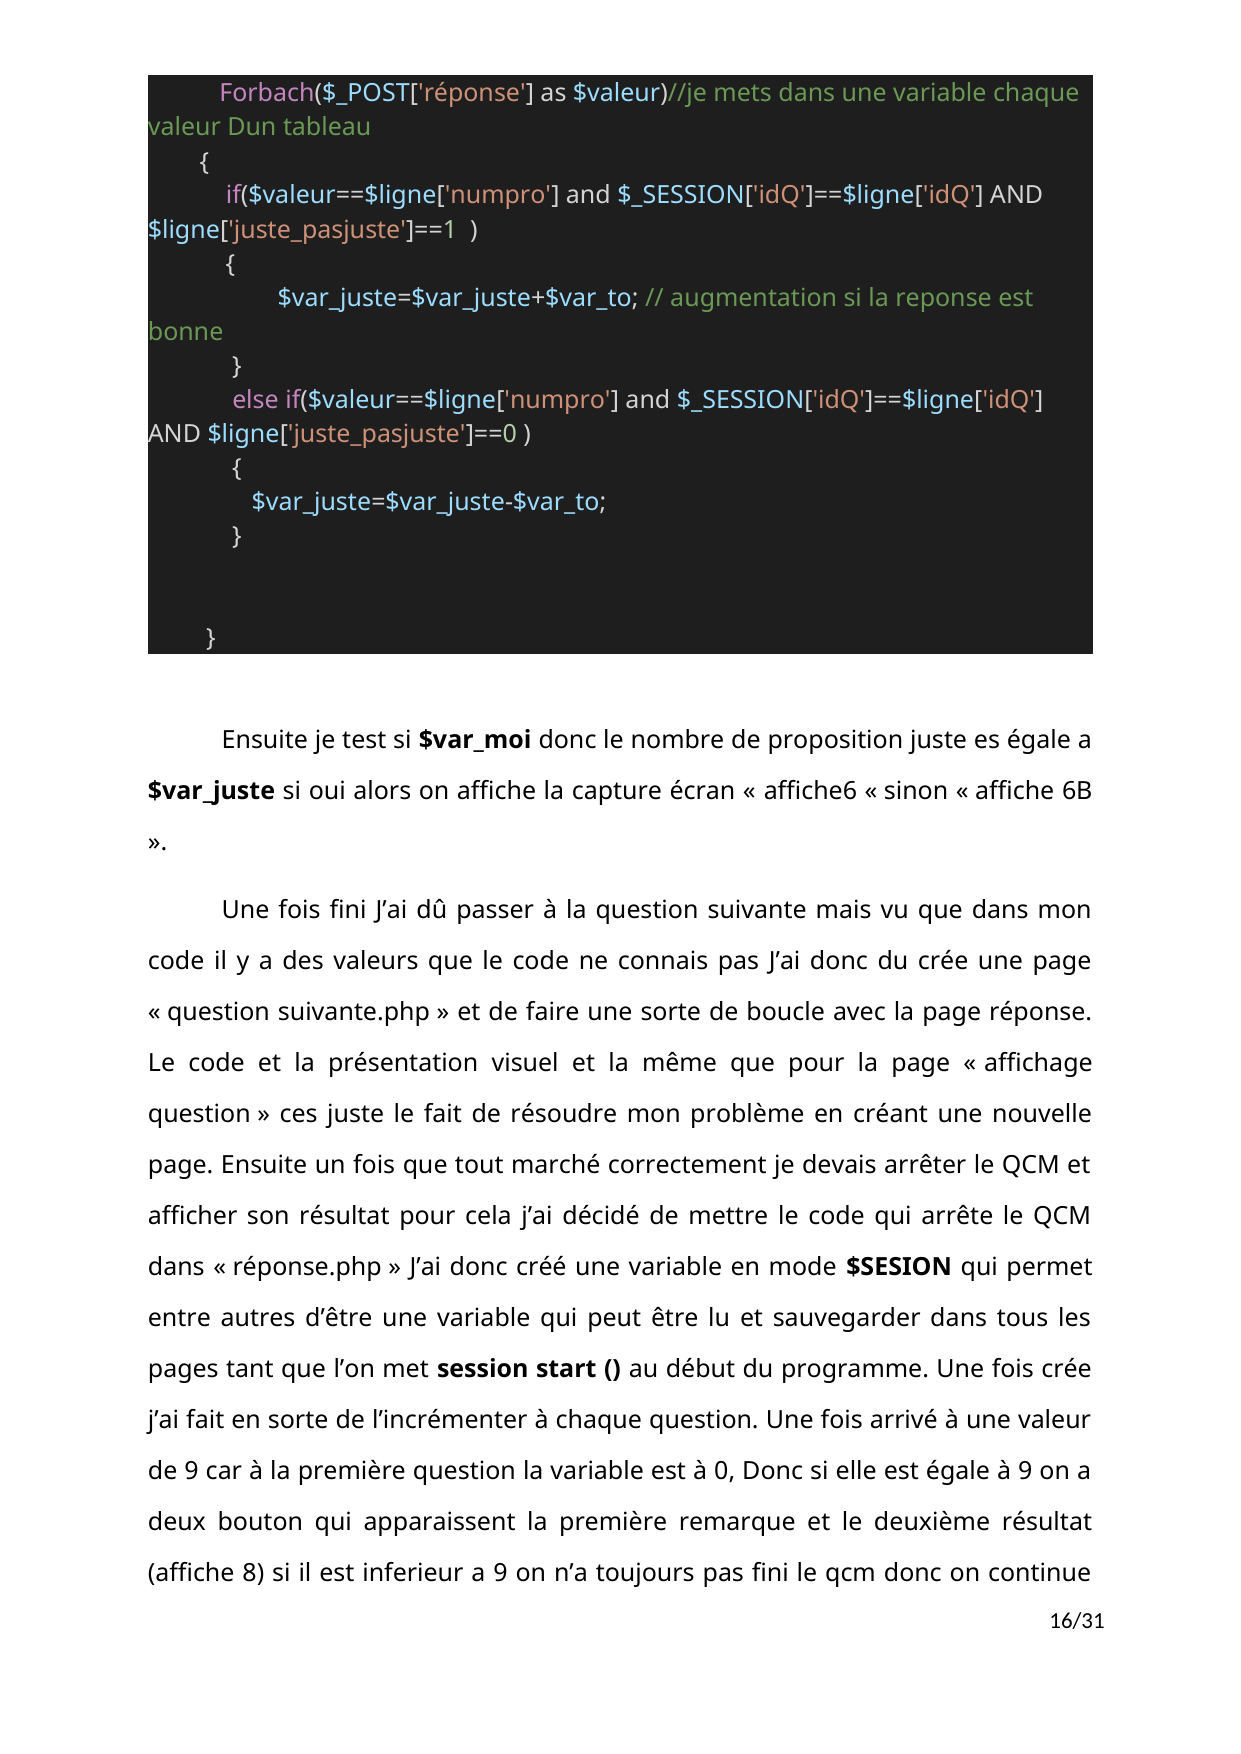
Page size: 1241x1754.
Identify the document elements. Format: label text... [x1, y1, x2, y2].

text Une fois fini J’ai dû passer à la question suivante mais vu que dans mon code il y a des valeurs que le code ne connais pas J’ai donc du crée une page « question suivante.php » et de faire une sorte de boucle avec la page réponse. Le code et la présentation visuel et la même que pour la page « affichage question » ces juste le fait de résoudre mon problème en créant une nouvelle page. Ensuite un fois que tout marché correctement je devais arrêter le QCM et afficher son résultat pour cela j’ai décidé de mettre le code qui arrête le QCM dans « réponse.php » J’ai donc créé une variable en mode $SESION qui permet entre autres d’être une variable qui peut être lu et sauvegarder dans tous les pages tant que l’on met session start () au début du programme. Une fois crée j’ai fait en sorte de l’incrémenter à chaque question. Une fois arrivé à une valeur de 9 car à la première question la variable est à 0, Donc si elle est égale à 9 on a deux bouton qui apparaissent la première remarque et le deuxième résultat (affiche 8) si il est inferieur a 9 on n’a toujours pas fini le qcm donc on continue [148, 892, 1093, 1589]
text } [148, 347, 1093, 382]
text if($valeur==$ligne['numpro'] and $_SESSION['idQ']==$ligne['idQ'] AND $ligne['juste_pasjuste']==1 ) [148, 177, 1093, 245]
text $var_juste=$var_juste-$var_to; [148, 484, 1093, 518]
text $var_juste=$var_juste+$var_to; // augmentation si la reponse est bonne [148, 279, 1093, 347]
text Forbach($_POST['réponse'] as $valeur)//je mets dans une variable chaque valeur Dun tableau [148, 75, 1093, 143]
text { [148, 143, 1093, 177]
text } [148, 518, 1093, 552]
text { [148, 245, 1093, 279]
text { [148, 450, 1093, 484]
text } [148, 620, 1093, 654]
text else if($valeur==$ligne['numpro'] and $_SESSION['idQ']==$ligne['idQ'] AND $ligne['juste_pasjuste']==0 ) [148, 382, 1093, 450]
text Ensuite je test si $var_moi donc le nombre de proposition juste es égale a $var_juste si oui alors on affiche la capture écran « affiche6 « sinon « affiche 6B ». [148, 722, 1093, 858]
